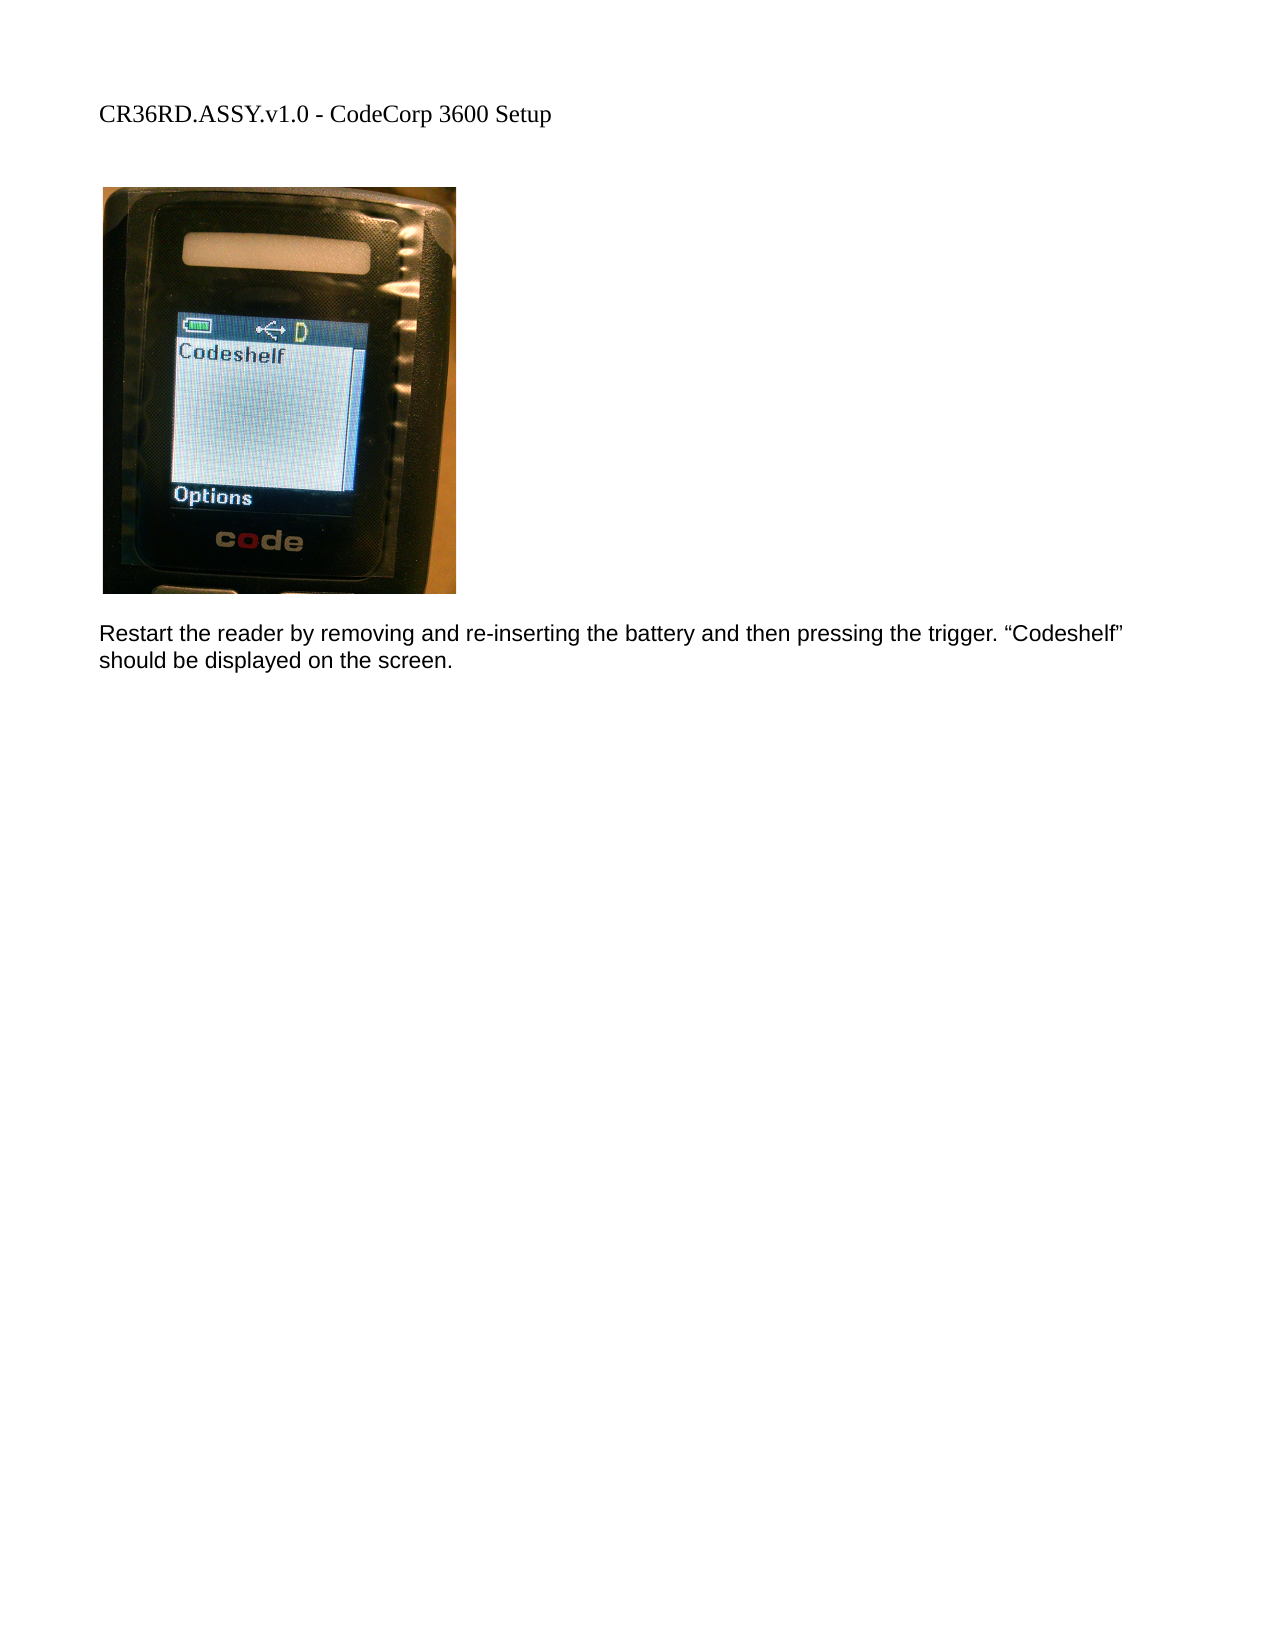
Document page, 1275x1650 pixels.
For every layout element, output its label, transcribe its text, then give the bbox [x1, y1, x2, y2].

text Restart the reader by removing and re-inserting the battery and then pressing the trigger. “Codeshelf” should be displayed on the screen. [99, 620, 1176, 673]
picture [102, 187, 457, 594]
